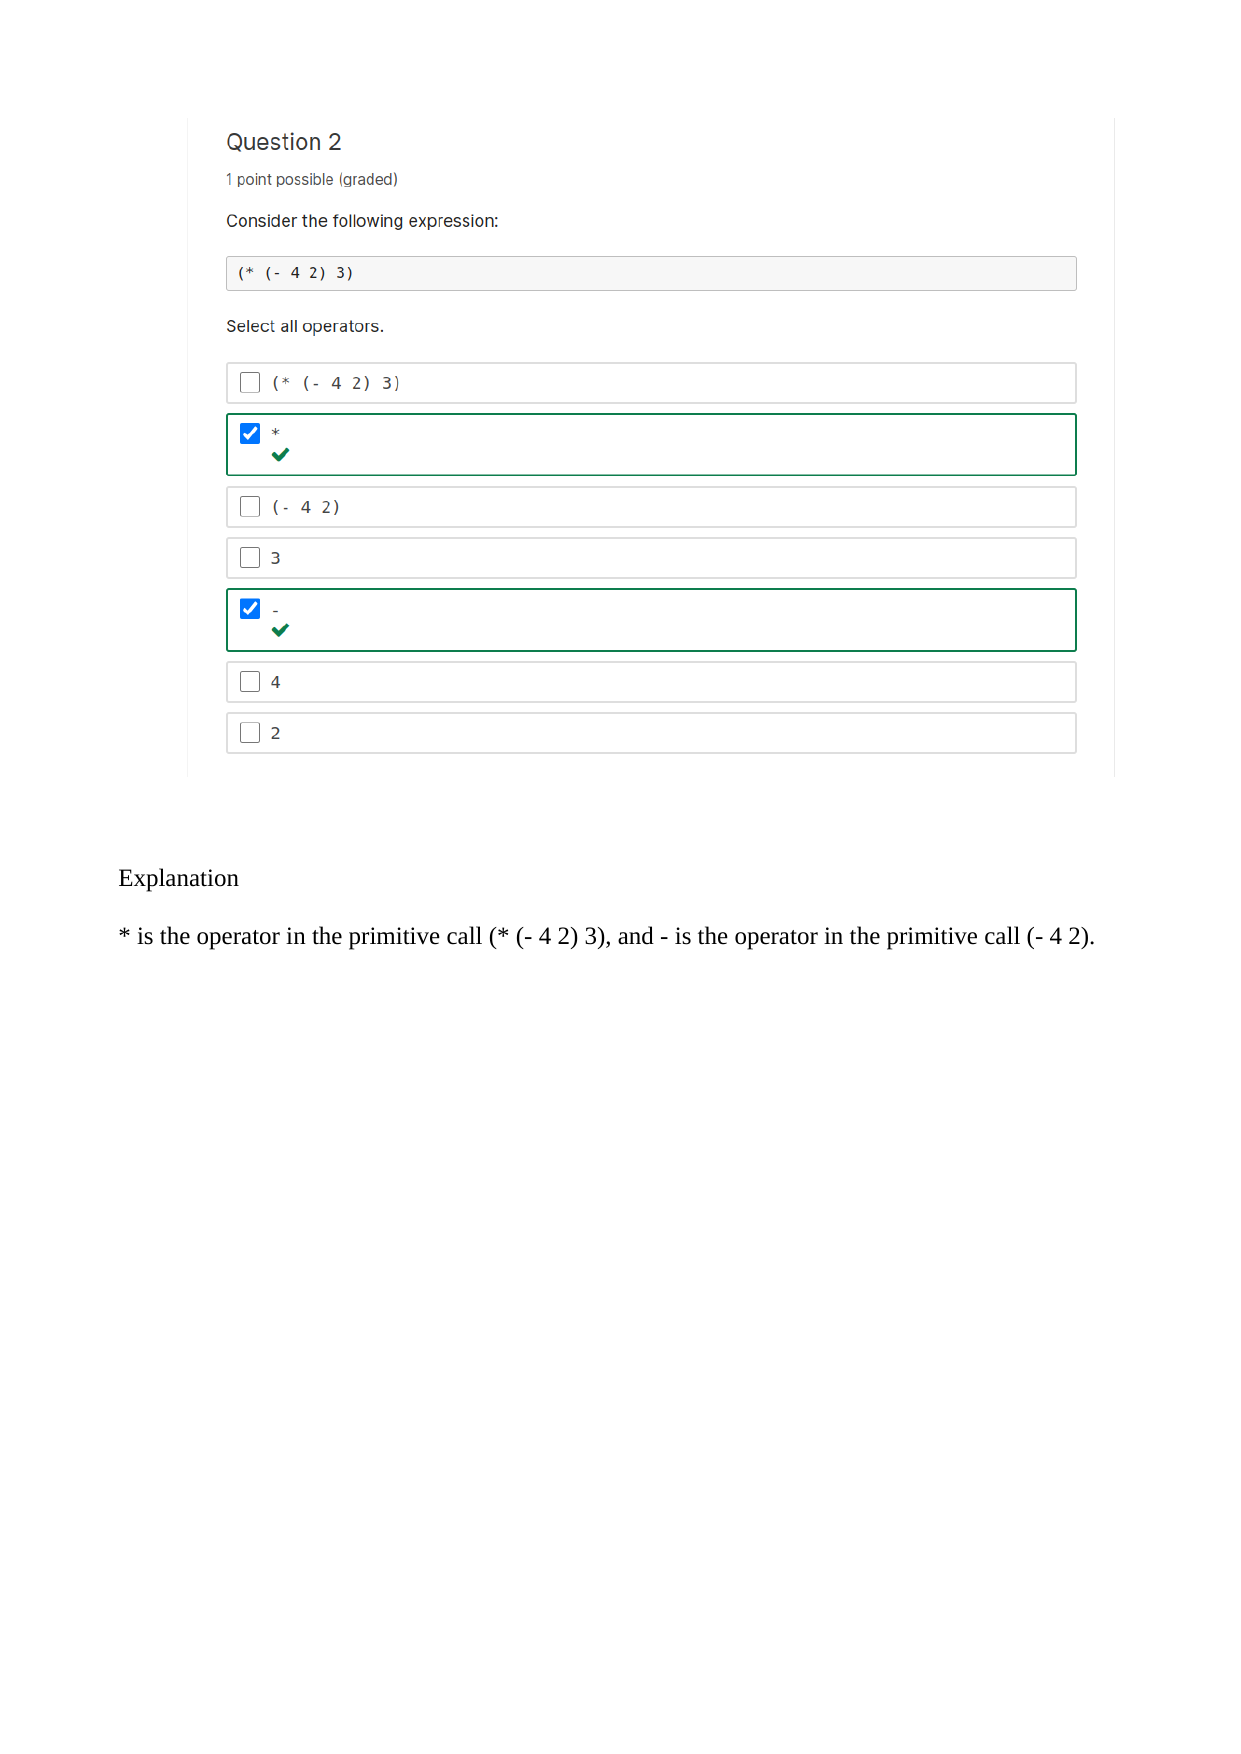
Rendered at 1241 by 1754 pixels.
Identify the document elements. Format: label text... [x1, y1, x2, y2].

text * is the operator in the primitive call (* (- 4 2) 3), and - is the operator in the primitive call (- 4 2). [118, 921, 1122, 949]
text Explanation [118, 863, 1122, 892]
picture [118, 118, 1123, 777]
